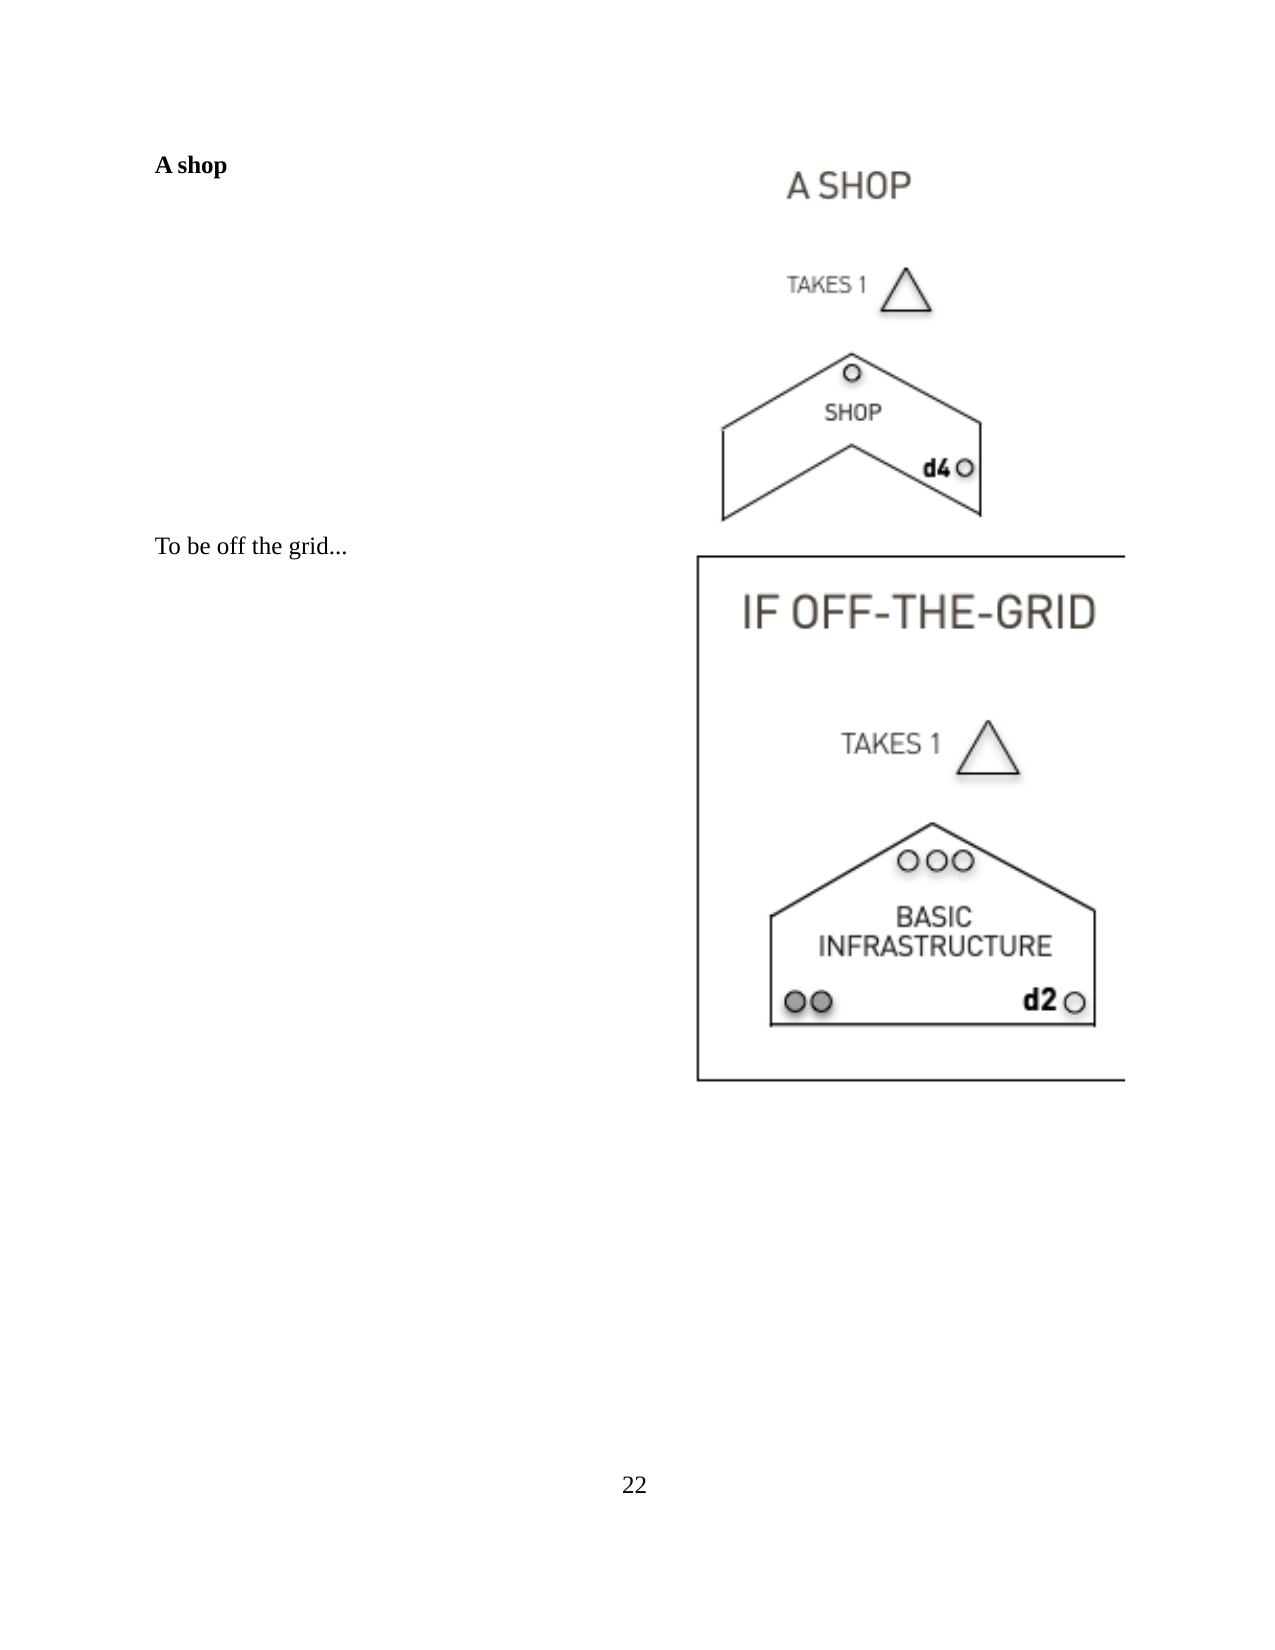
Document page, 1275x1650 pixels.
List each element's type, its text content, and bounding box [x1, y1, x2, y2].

table_header A shop [150, 150, 637, 531]
table_cell To be off the grid... [150, 531, 637, 1108]
picture [641, 150, 1125, 1109]
table_header [1076, 150, 1125, 531]
